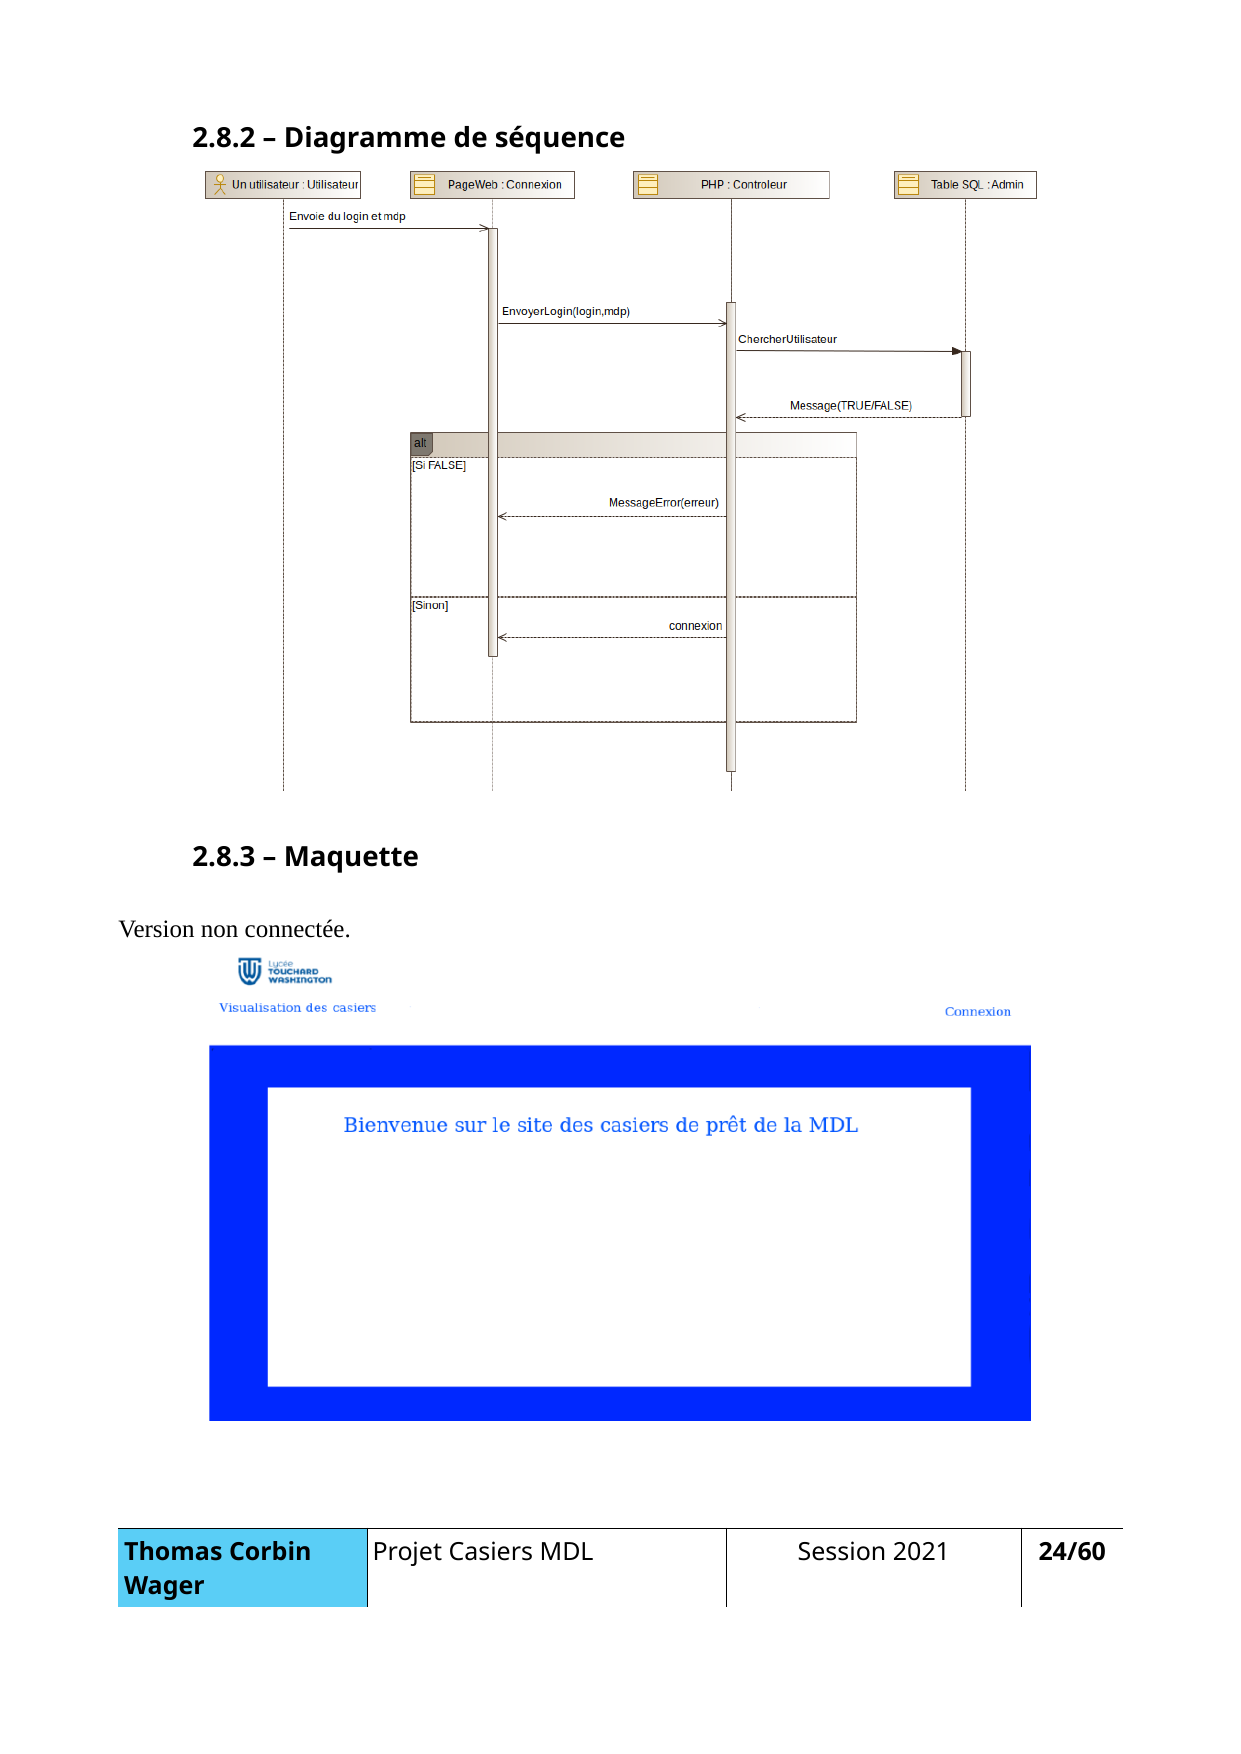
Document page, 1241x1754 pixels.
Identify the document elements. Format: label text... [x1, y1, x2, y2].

subtitle 2.8.3 – Maquette [118, 837, 1122, 874]
text Version non connectée. [118, 914, 1122, 943]
picture [209, 943, 1031, 1421]
subtitle 2.8.2 – Diagramme de séquence [118, 118, 1122, 156]
picture [195, 162, 1046, 791]
